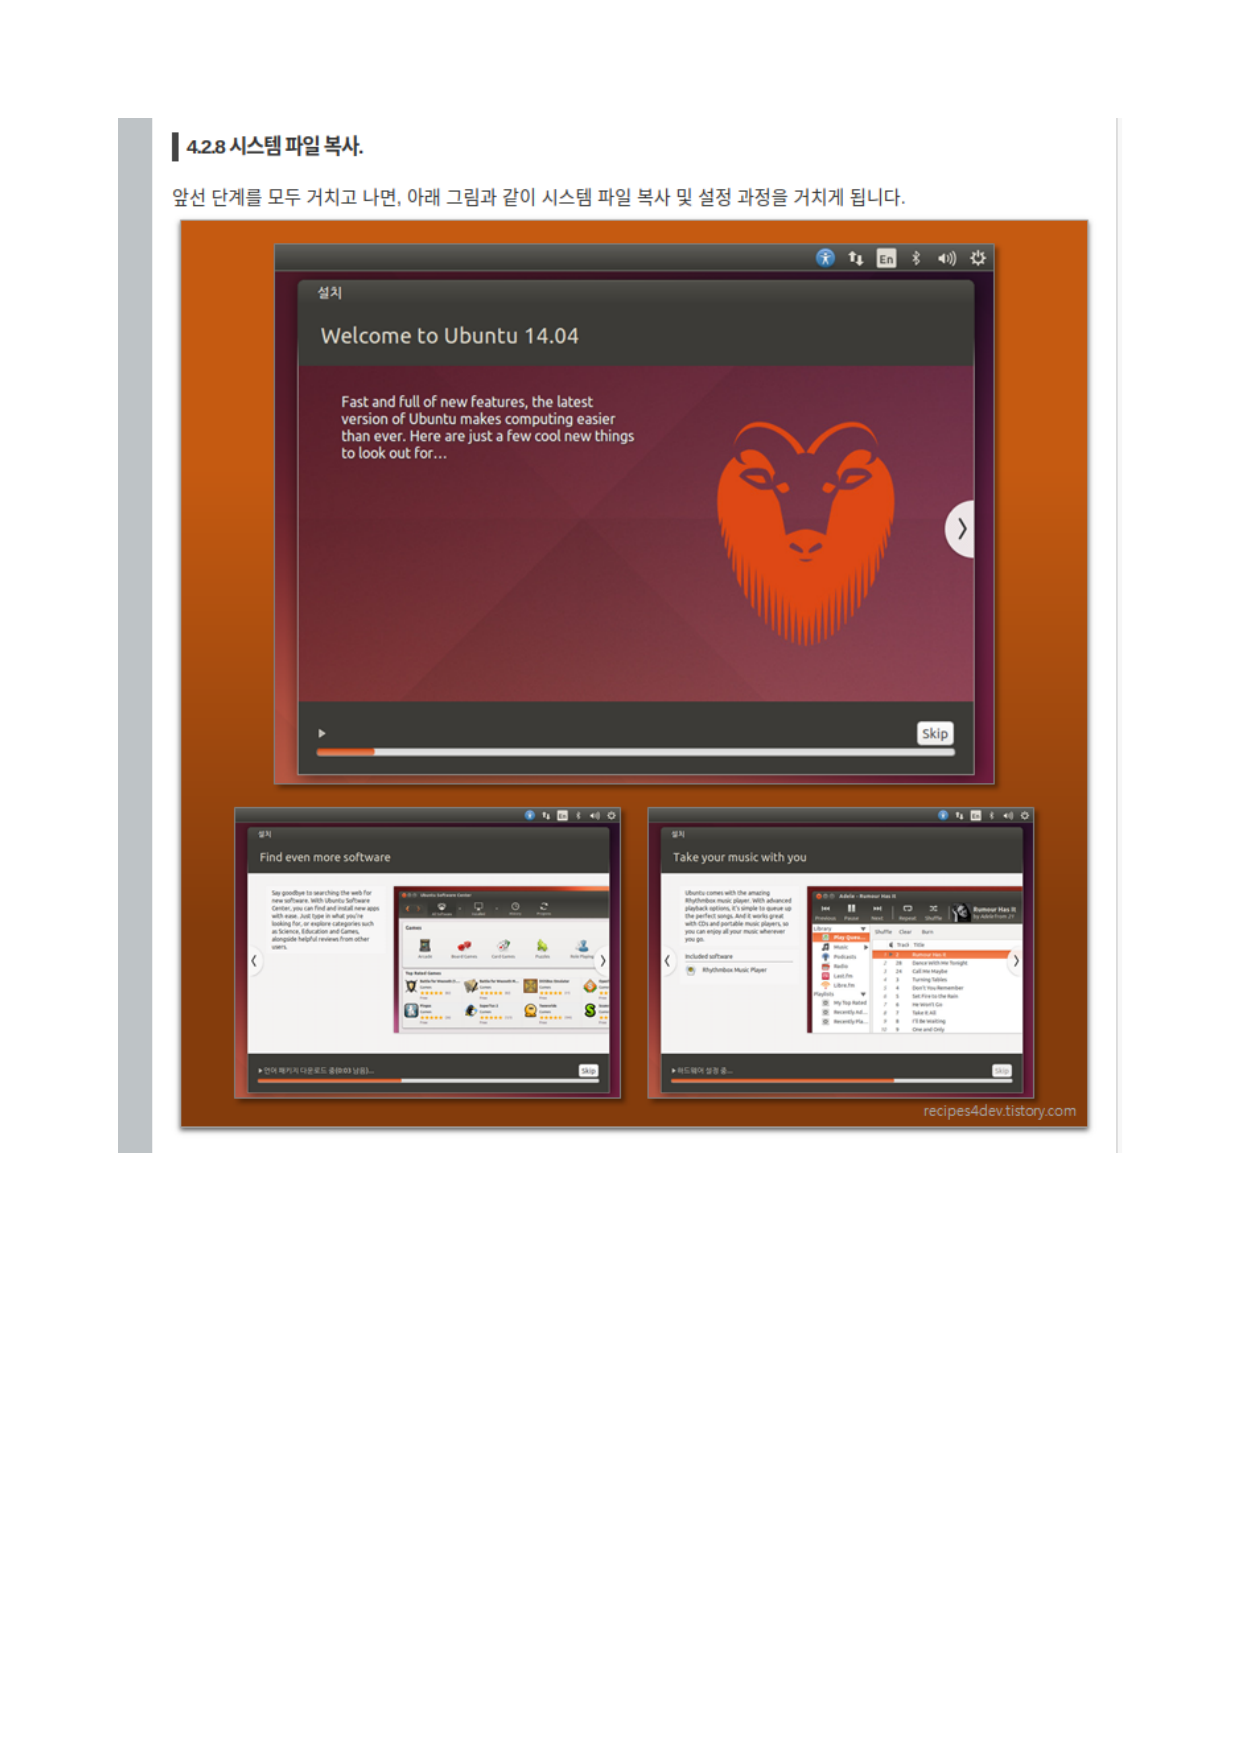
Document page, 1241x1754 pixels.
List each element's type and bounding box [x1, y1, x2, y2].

picture [118, 118, 1123, 1153]
